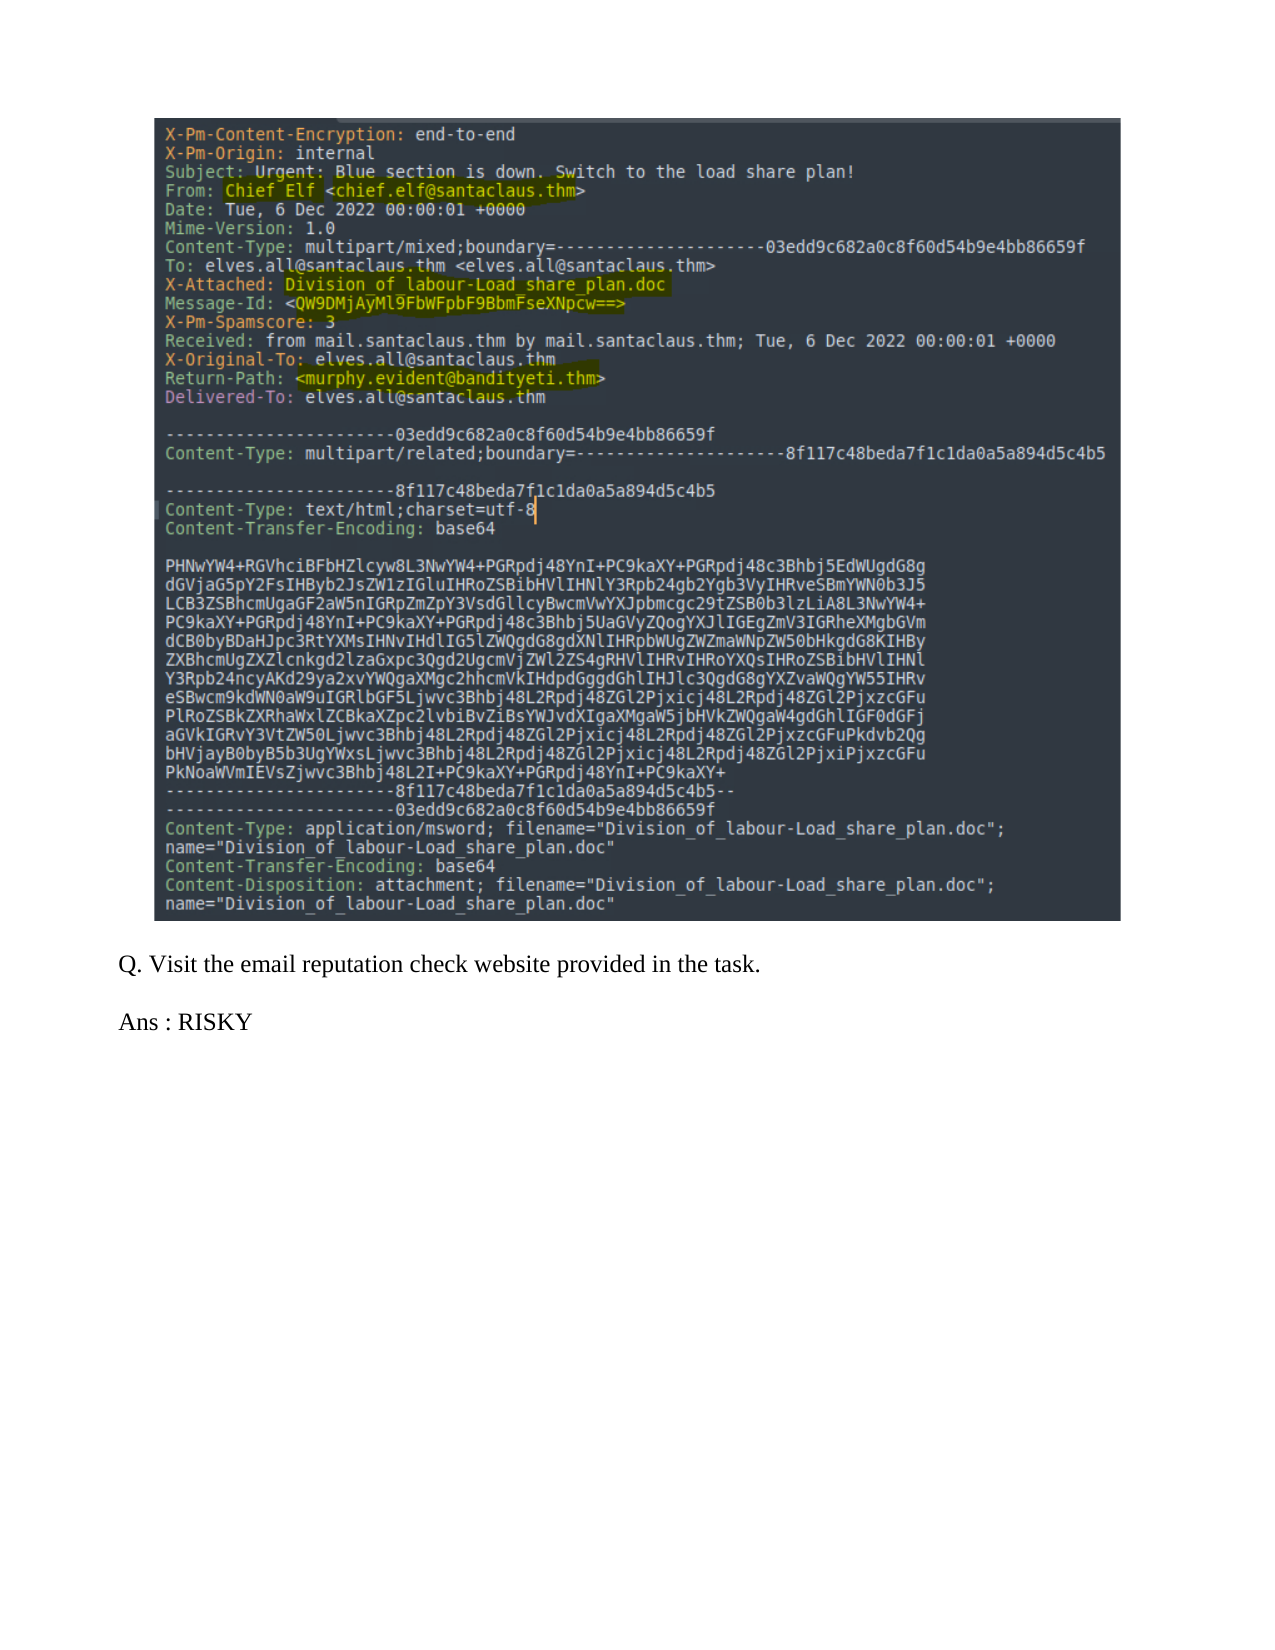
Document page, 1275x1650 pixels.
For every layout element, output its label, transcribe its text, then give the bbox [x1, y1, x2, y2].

picture [154, 118, 1121, 921]
text Q. Visit the email reputation check website provided in the task. [118, 949, 1157, 978]
text Ans : RISKY [118, 1007, 1157, 1036]
